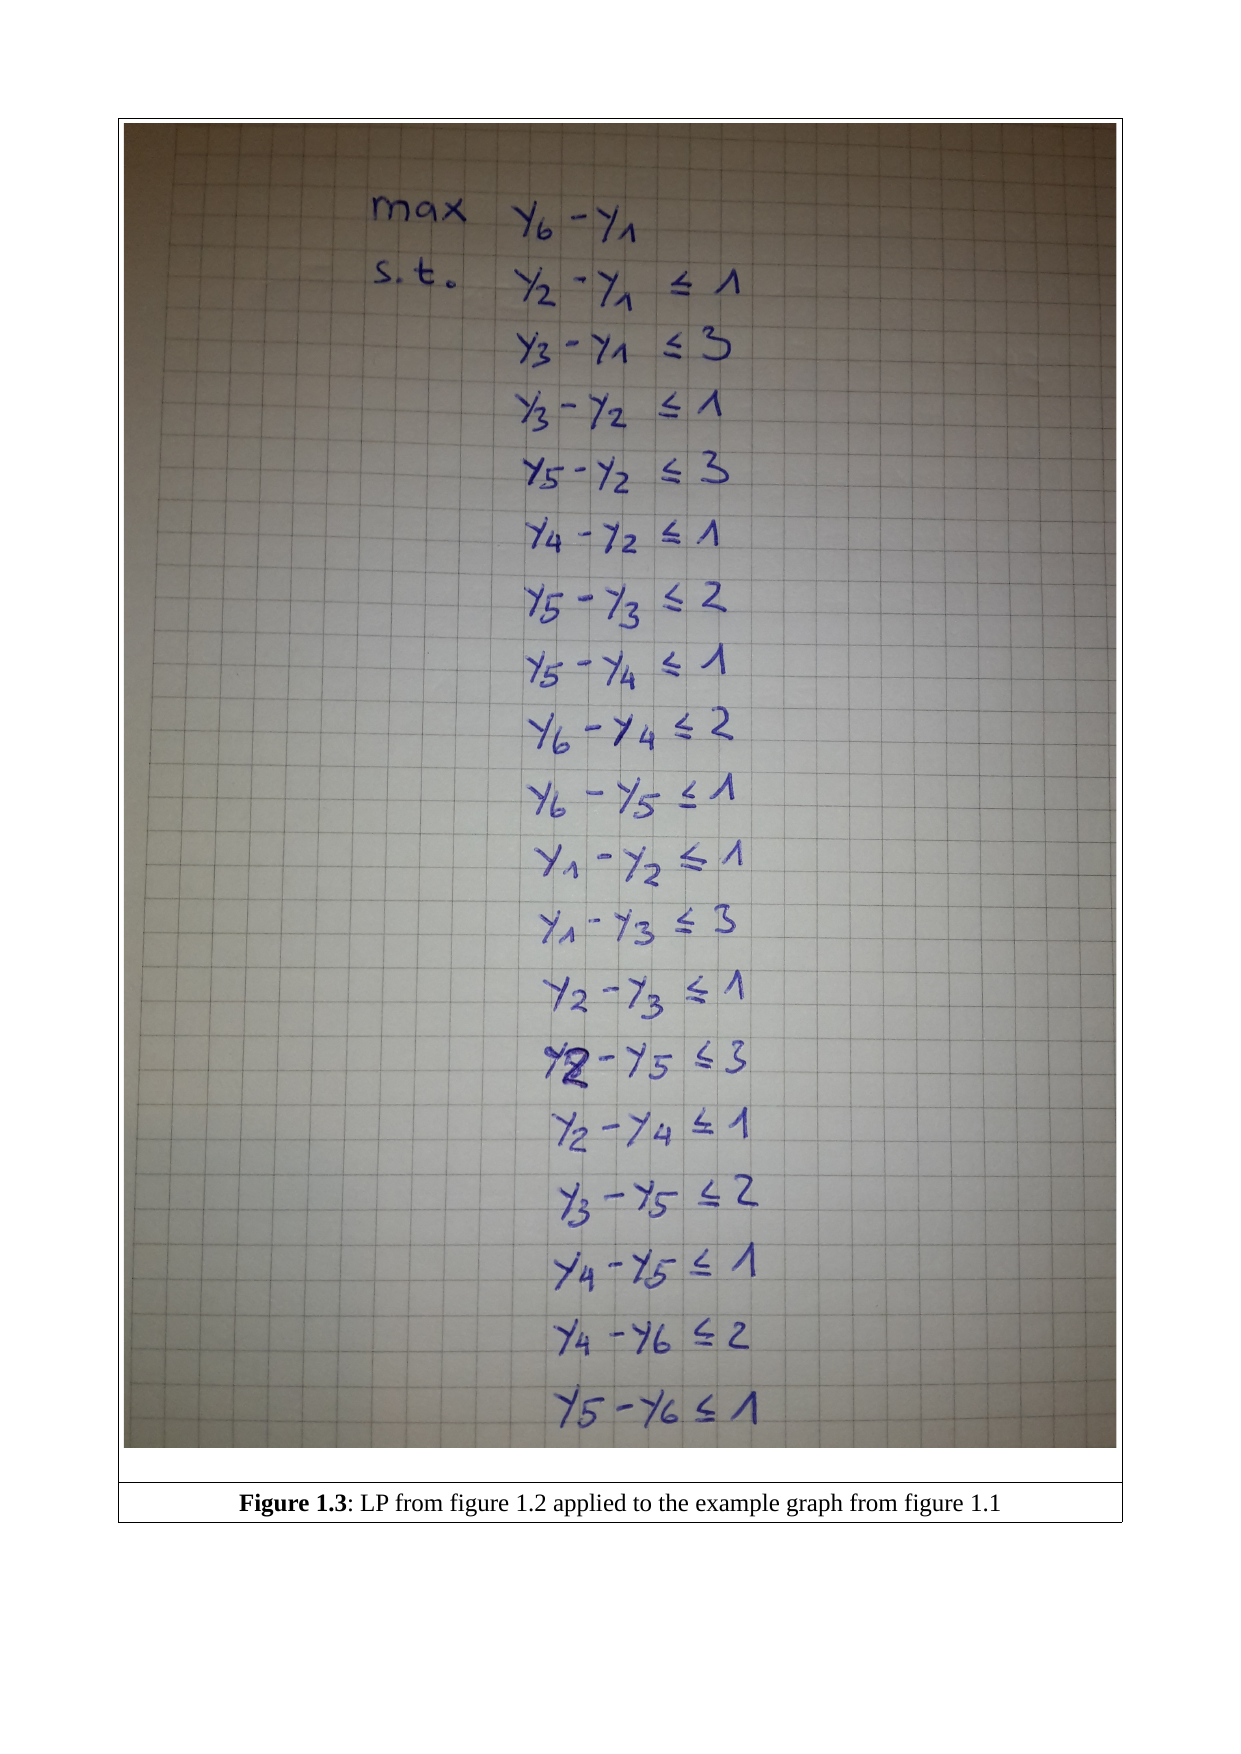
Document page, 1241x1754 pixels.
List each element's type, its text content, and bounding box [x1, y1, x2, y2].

table_header [119, 119, 1122, 1482]
table_cell Figure 1.3: LP from figure 1.2 applied to the example graph from figure 1.1 [119, 1483, 1122, 1522]
picture [123, 123, 1117, 1448]
